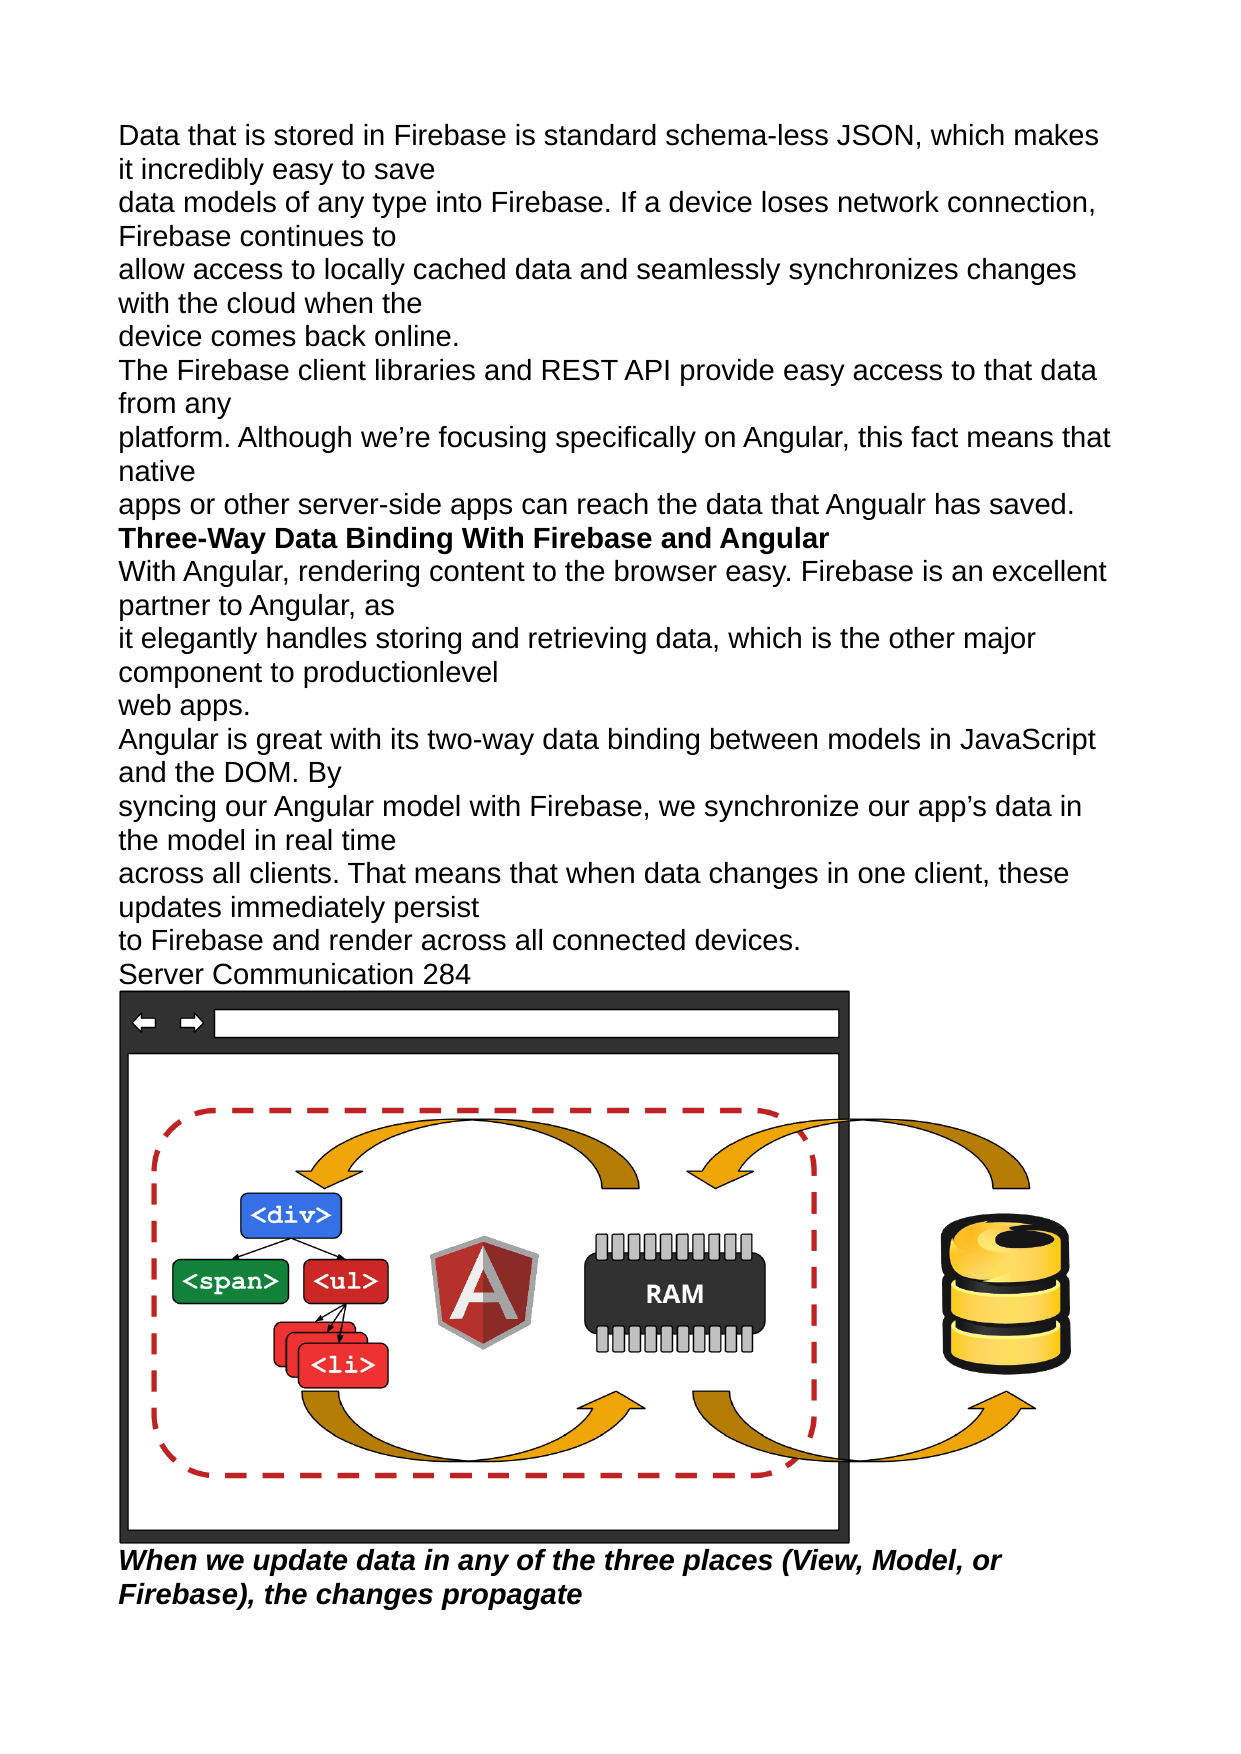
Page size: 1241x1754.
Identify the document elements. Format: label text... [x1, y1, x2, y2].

text web apps. [118, 688, 1122, 722]
text Three-Way Data Binding With Firebase and Angular [118, 521, 1122, 554]
text allow access to locally cached data and seamlessly synchronizes changes with the cloud when the [118, 252, 1122, 319]
text syncing our Angular model with Firebase, we synchronize our app’s data in the model in real time [118, 789, 1122, 856]
text Data that is stored in Firebase is standard schema-less JSON, which makes it incredibly easy to save [118, 118, 1122, 185]
text data models of any type into Firebase. If a device loses network connection, Firebase continues to [118, 185, 1122, 252]
text it elegantly handles storing and retrieving data, which is the other major component to productionlevel [118, 621, 1122, 688]
text platform. Although we’re focusing specifically on Angular, this fact means that native [118, 420, 1122, 487]
text Angular is great with its two-way data binding between models in JavaScript and the DOM. By [118, 722, 1122, 789]
text When we update data in any of the three places (View, Model, or Firebase), the changes propagate [118, 1544, 1122, 1610]
text to Firebase and render across all connected devices. [118, 923, 1122, 957]
text The Firebase client libraries and REST API provide easy access to that data from any [118, 353, 1122, 420]
text device comes back online. [118, 319, 1122, 353]
text With Angular, rendering content to the browser easy. Firebase is an excellent partner to Angular, as [118, 554, 1122, 621]
text Server Communication 284 [118, 957, 1122, 990]
text apps or other server-side apps can reach the data that Angualr has saved. [118, 487, 1122, 521]
text across all clients. That means that when data changes in one client, these updates immediately persist [118, 856, 1122, 923]
